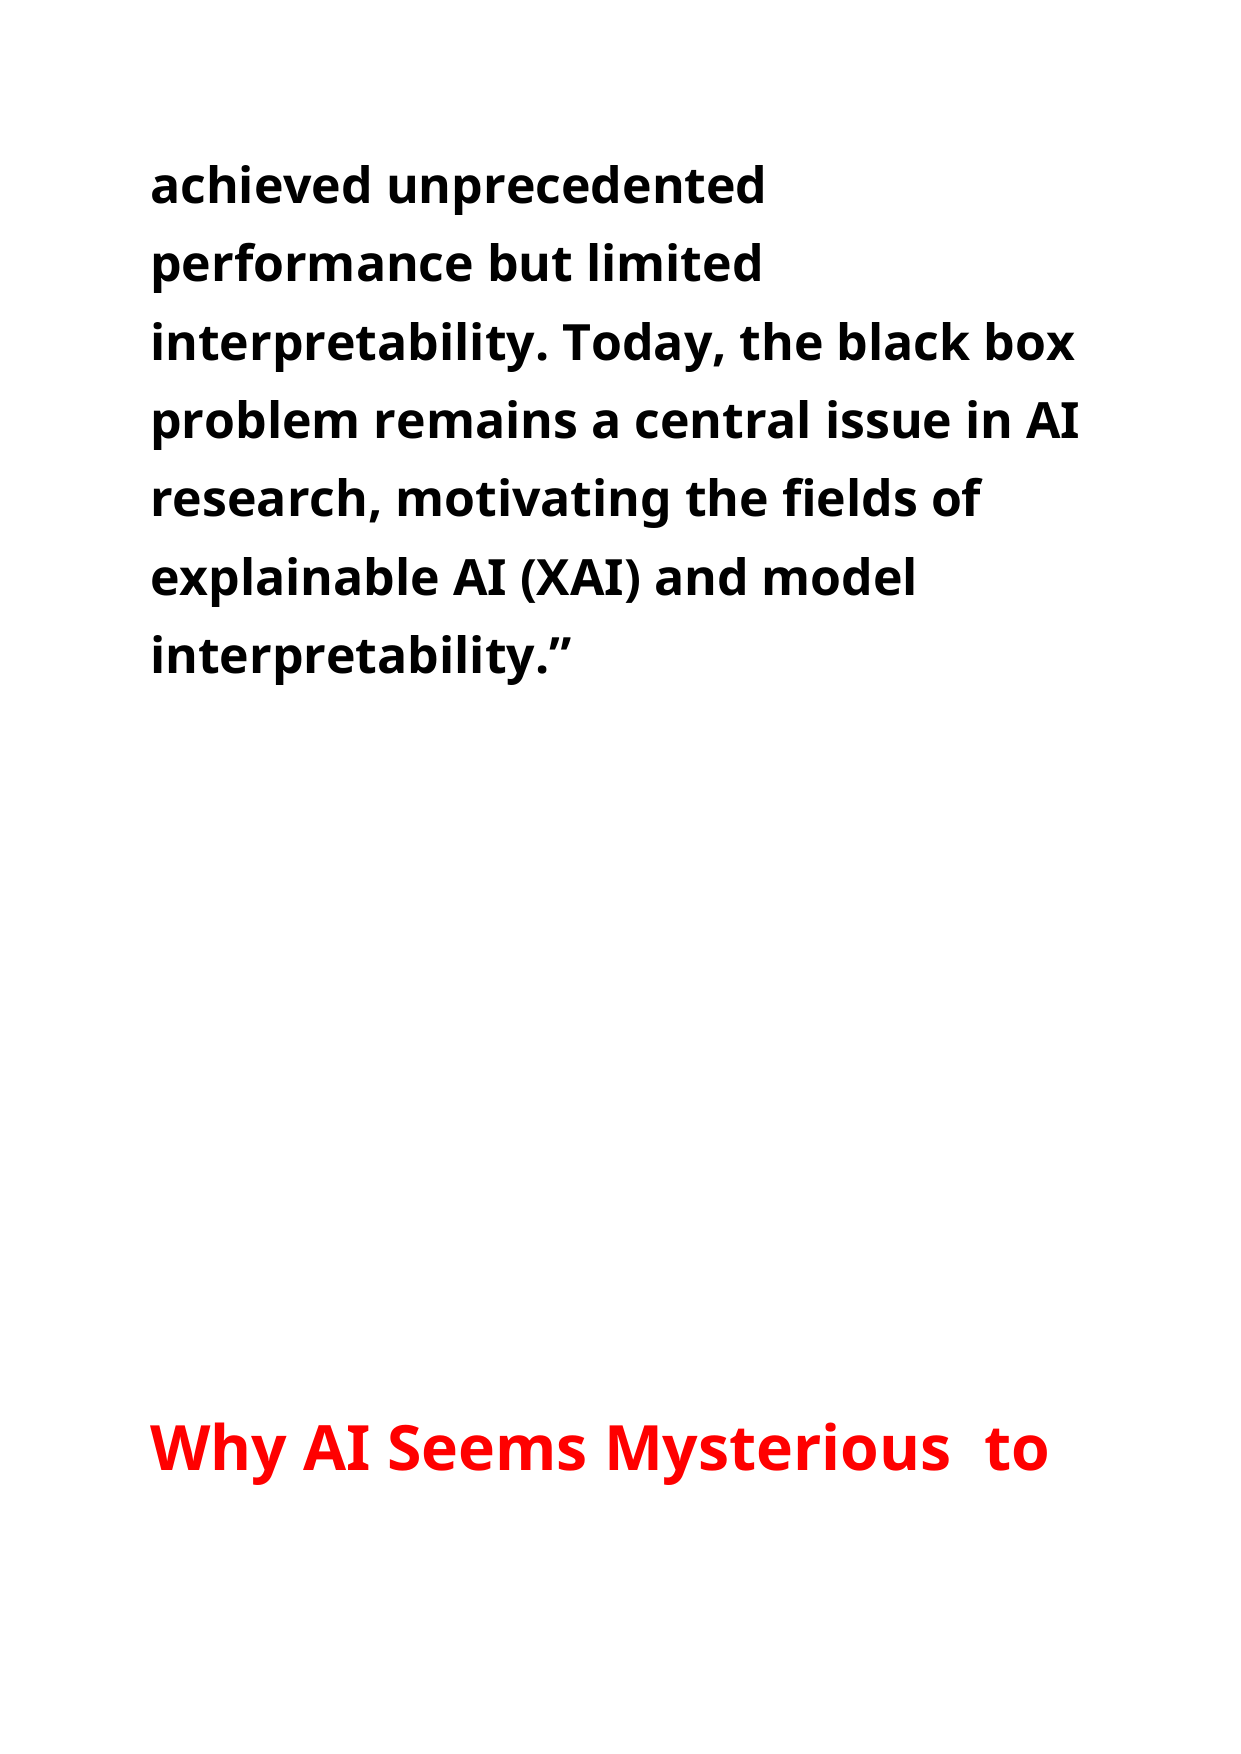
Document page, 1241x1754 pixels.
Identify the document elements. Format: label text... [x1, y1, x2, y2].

text Why AI Seems Mysterious to [150, 1403, 1090, 1488]
text achieved unprecedented performance but limited interpretability. Today, the black box problem remains a central issue in AI research, motivating the fields of explainable AI (XAI) and model interpretability.” [150, 150, 1090, 688]
